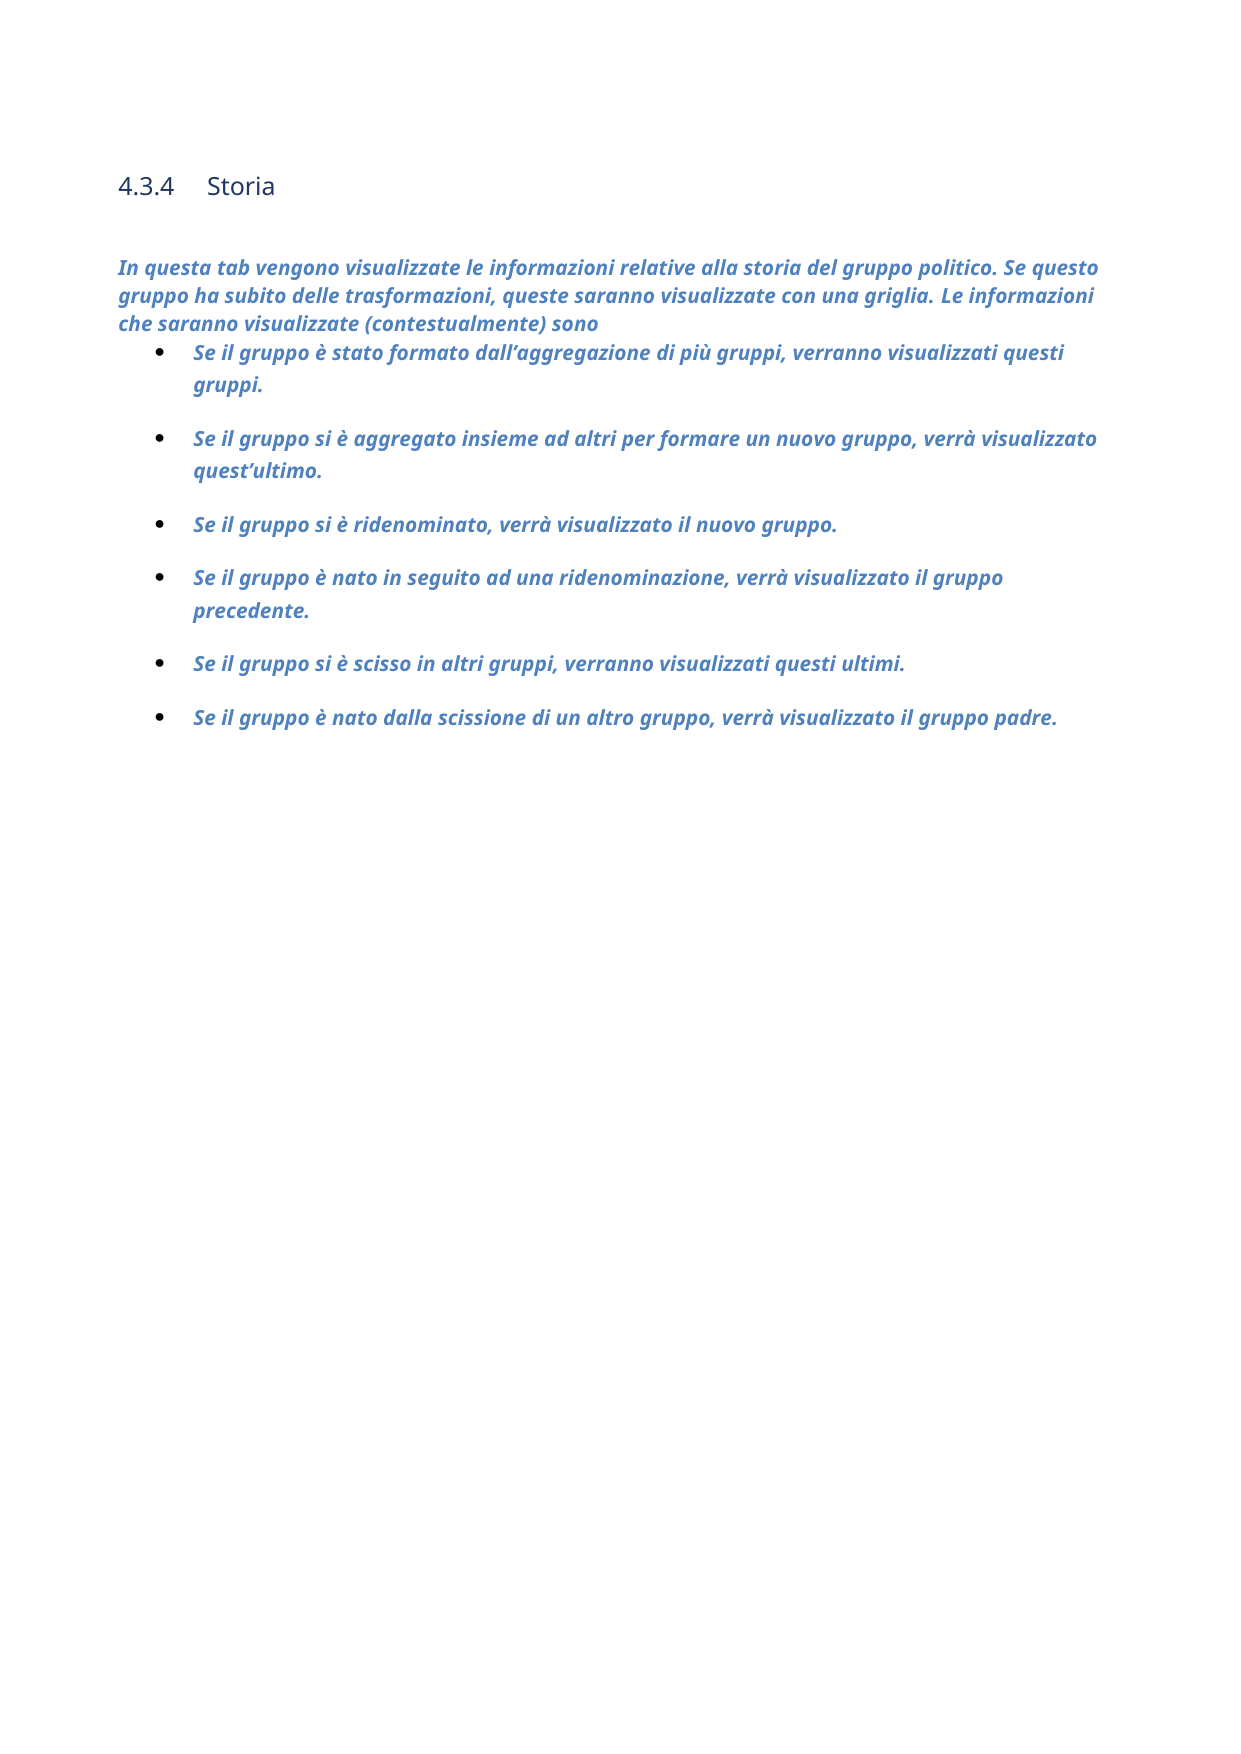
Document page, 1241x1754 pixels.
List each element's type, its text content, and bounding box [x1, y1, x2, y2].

list Se il gruppo si è aggregato insieme ad altri per formare un nuovo gruppo, verrà visualizzato quest’ultimo. [156, 424, 1122, 485]
list Storia [118, 168, 1122, 202]
list Se il gruppo è nato dalla scissione di un altro gruppo, verrà visualizzato il gruppo padre. [156, 703, 1122, 731]
list Se il gruppo si è ridenominato, verrà visualizzato il nuovo gruppo. [156, 510, 1122, 538]
text In questa tab vengono visualizzate le informazioni relative alla storia del gruppo politico. Se questo gruppo ha subito delle trasformazioni, queste saranno visualizzate con una griglia. Le informazioni che saranno visualizzate (contestualmente) sono [118, 253, 1122, 338]
list Se il gruppo è nato in seguito ad una ridenominazione, verrà visualizzato il gruppo precedente. [156, 563, 1122, 624]
list Se il gruppo è stato formato dall’aggregazione di più gruppi, verranno visualizzati questi gruppi. [156, 338, 1122, 399]
list Se il gruppo si è scisso in altri gruppi, verranno visualizzati questi ultimi. [156, 649, 1122, 678]
